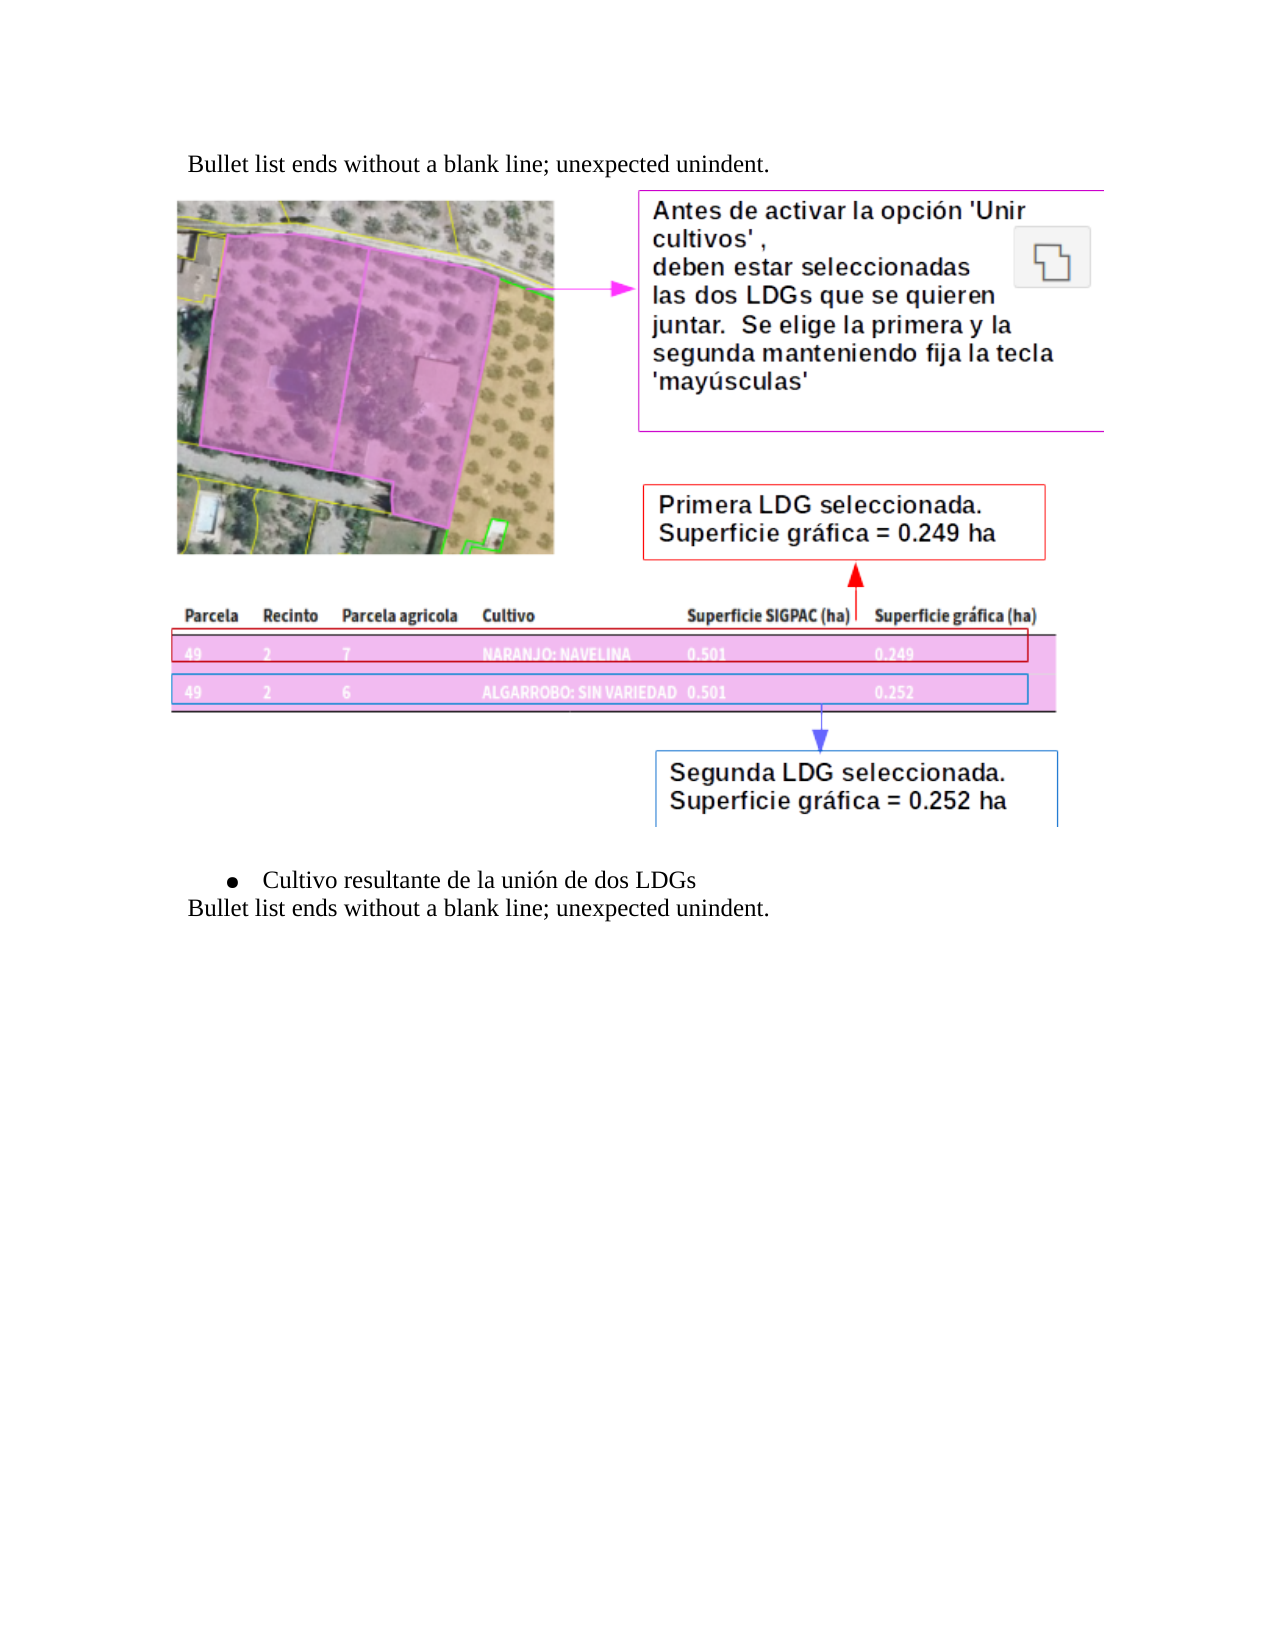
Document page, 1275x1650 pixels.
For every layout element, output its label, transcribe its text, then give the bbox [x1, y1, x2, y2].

text Bullet list ends without a blank line; unexpected unindent. [187, 150, 1087, 178]
text Bullet list ends without a blank line; unexpected unindent. [187, 894, 1087, 922]
picture [171, 190, 1104, 827]
list Cultivo resultante de la unión de dos LDGs [225, 866, 1087, 894]
